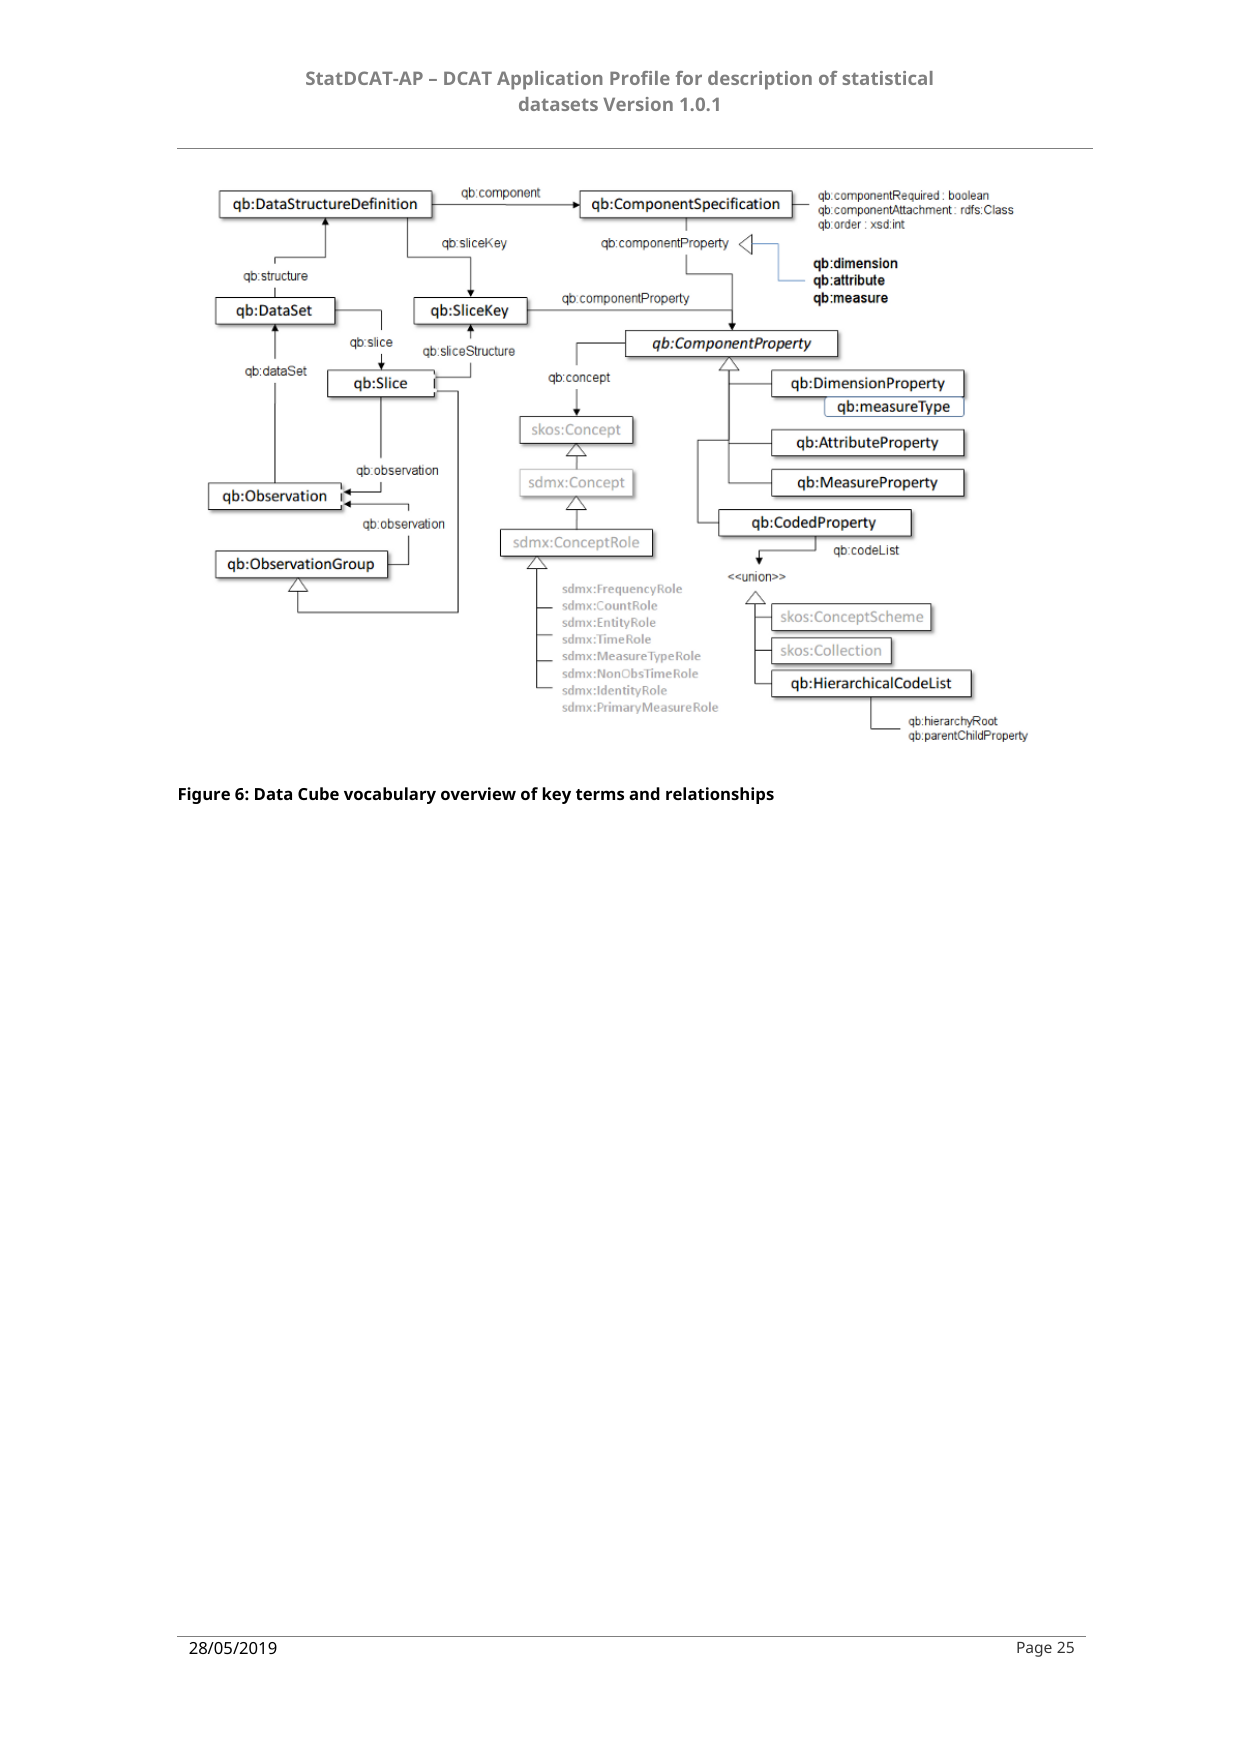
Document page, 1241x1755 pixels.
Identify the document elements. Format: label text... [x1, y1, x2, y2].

text Figure 6: Data Cube vocabulary overview of key terms and relationships [177, 783, 1063, 806]
